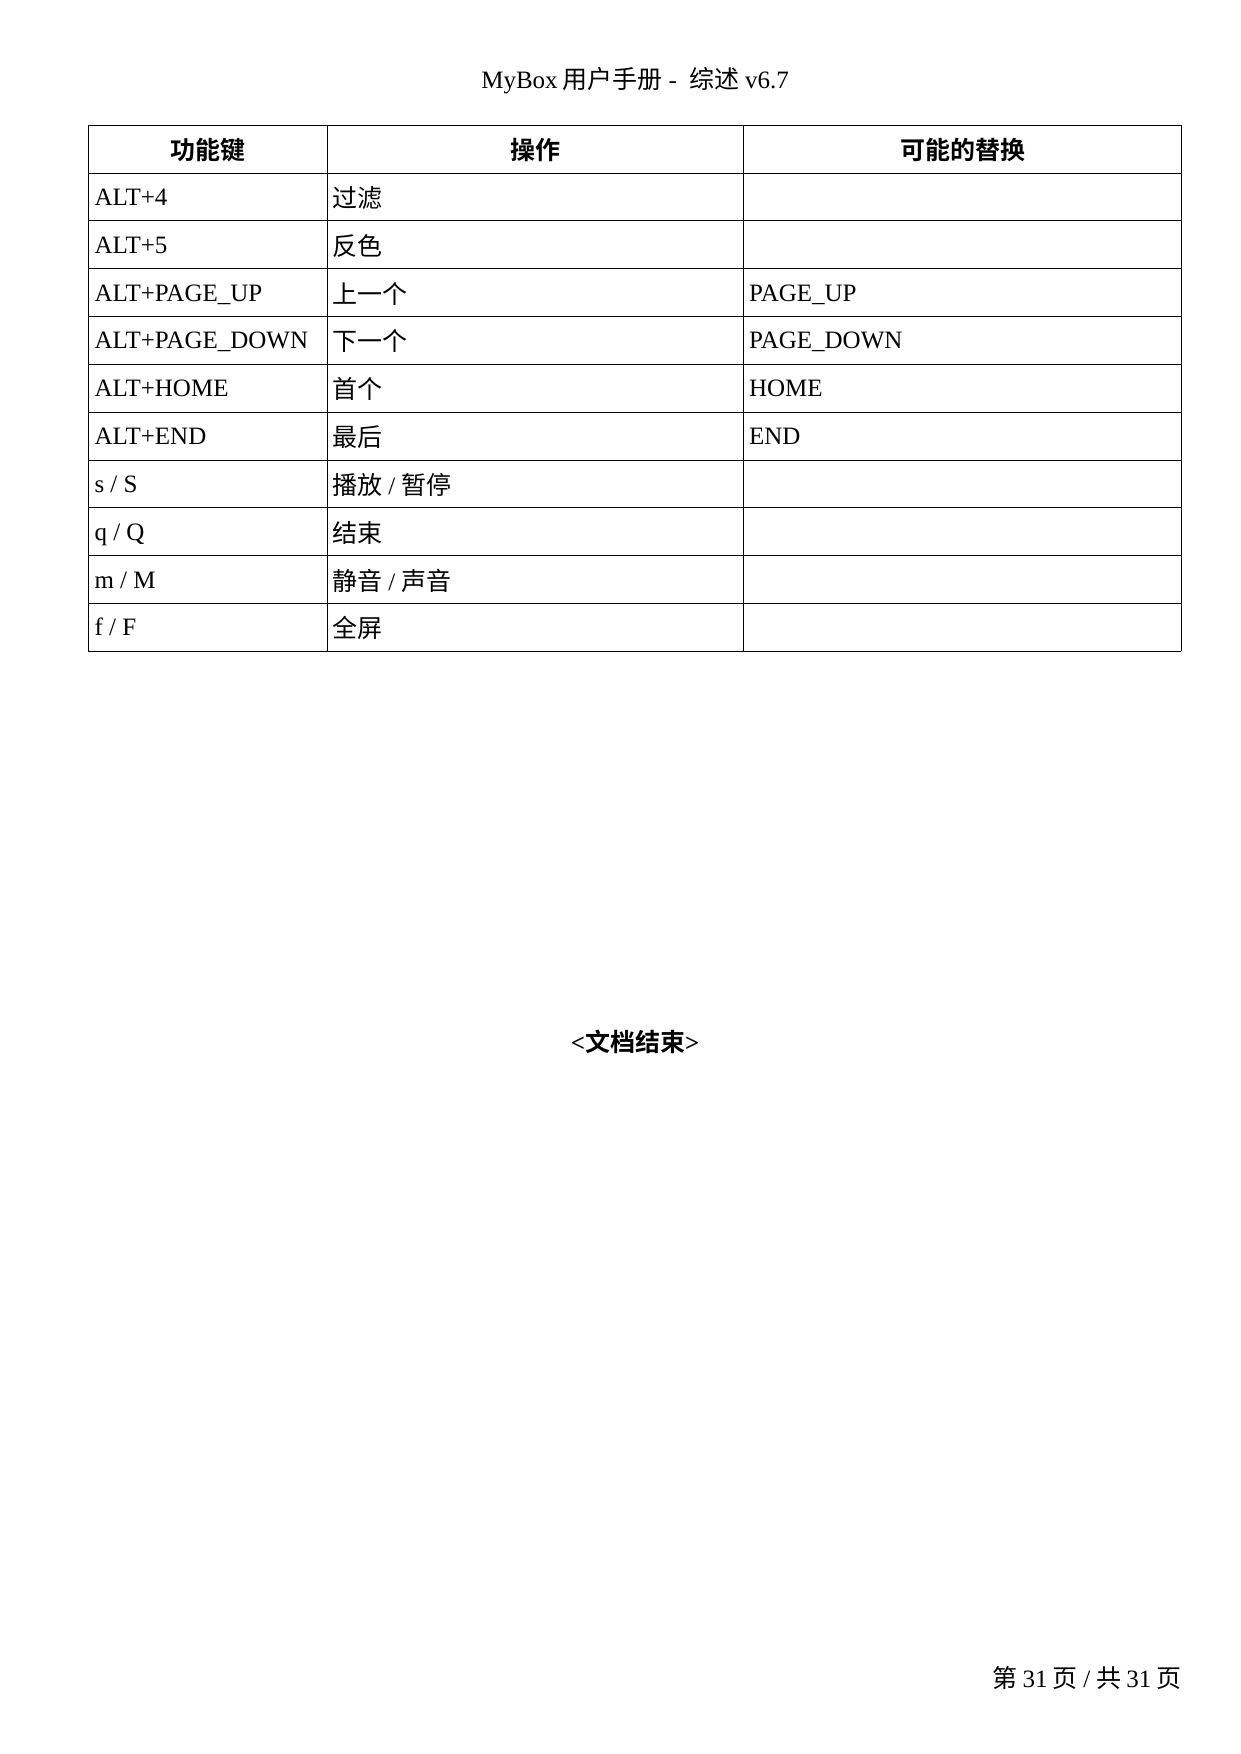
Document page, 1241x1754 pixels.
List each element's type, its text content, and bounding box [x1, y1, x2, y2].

table_cell 下一个 [328, 317, 743, 364]
table_cell 最后 [328, 413, 743, 459]
table_cell END [744, 413, 1181, 459]
table_cell m / M [89, 556, 327, 603]
table_header 操作 [328, 126, 743, 173]
table_cell ALT+END [89, 413, 327, 459]
table_cell ALT+PAGE_DOWN [89, 317, 327, 364]
table_cell ALT+PAGE_UP [89, 269, 327, 316]
table_cell 首个 [328, 365, 743, 412]
table_cell 过滤 [328, 174, 743, 220]
table_cell [744, 604, 1181, 651]
table_cell [744, 461, 1181, 507]
table_cell [744, 556, 1181, 603]
table_cell 静音 / 声音 [328, 556, 743, 603]
table_cell 上一个 [328, 269, 743, 316]
text <文档结束> [88, 1022, 1181, 1058]
table_cell q / Q [89, 508, 327, 555]
table_cell 结束 [328, 508, 743, 555]
table_cell ALT+5 [89, 221, 327, 268]
table_cell [744, 174, 1181, 220]
table_cell s / S [89, 461, 327, 507]
table_cell ALT+HOME [89, 365, 327, 412]
table_cell f / F [89, 604, 327, 651]
table_header 功能键 [89, 126, 327, 173]
table_header 可能的替换 [744, 126, 1181, 173]
table_cell [744, 508, 1181, 555]
table_cell 播放 / 暂停 [328, 461, 743, 507]
table_cell PAGE_UP [744, 269, 1181, 316]
table_cell PAGE_DOWN [744, 317, 1181, 364]
table_cell 反色 [328, 221, 743, 268]
table_cell ALT+4 [89, 174, 327, 220]
table_cell HOME [744, 365, 1181, 412]
table_cell [744, 221, 1181, 268]
table_cell 全屏 [328, 604, 743, 651]
